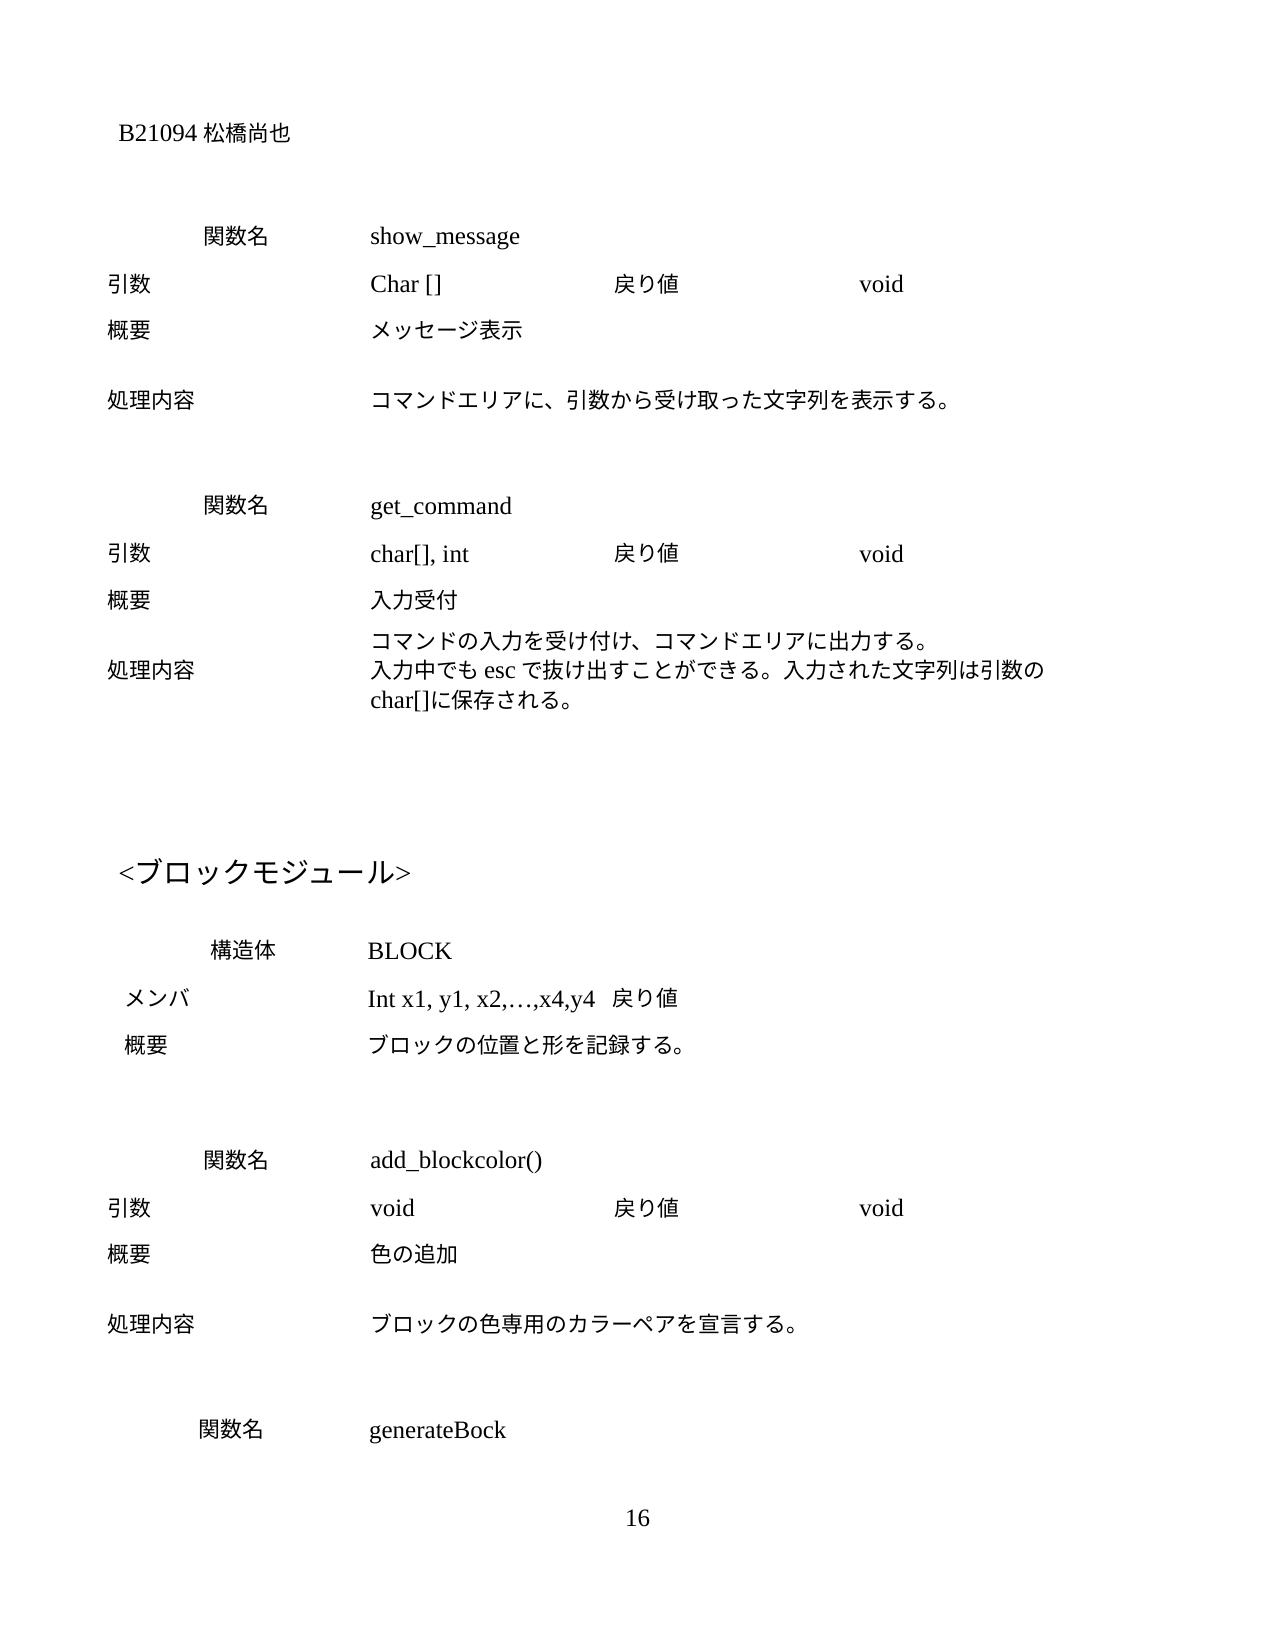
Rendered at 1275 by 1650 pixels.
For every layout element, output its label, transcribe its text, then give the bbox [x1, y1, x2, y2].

table_header 構造体 [122, 925, 364, 975]
table_header 関数名 [105, 480, 367, 530]
table_cell 処理内容 [105, 354, 367, 447]
table_cell ブロックの位置と形を記録する。 [365, 1021, 1106, 1068]
table_header add_blockcolor() [367, 1135, 1106, 1184]
table_header show_message [367, 211, 1106, 261]
table_cell void [856, 261, 1106, 307]
text <ブロックモジュール> [118, 852, 1157, 892]
table_cell メンバ [122, 975, 364, 1021]
table_header generateBock [366, 1404, 1106, 1454]
table_cell Char [] [367, 261, 611, 307]
table_cell 引数 [105, 530, 367, 576]
table_cell コマンドの入力を受け付け、コマンドエリアに出力する。 入力中でもescで抜け出すことができる。入力された文字列は引数のchar[]に保存される。 [367, 623, 1106, 718]
table_cell メッセージ表示 [367, 307, 1106, 353]
table_cell void [856, 1185, 1106, 1231]
table_cell 概要 [105, 1231, 367, 1277]
table_cell 戻り値 [610, 975, 854, 1021]
table_cell 色の追加 [367, 1231, 1106, 1277]
table_cell 入力受付 [367, 576, 1106, 623]
table_cell 概要 [105, 576, 367, 623]
table_cell char[], int [367, 530, 611, 576]
table_cell Int x1, y1, x2,…,x4,y4 [365, 975, 609, 1021]
table_cell 引数 [105, 1185, 367, 1231]
table_cell 概要 [122, 1021, 364, 1068]
table_cell コマンドエリアに、引数から受け取った文字列を表示する。 [367, 354, 1106, 447]
table_cell ブロックの色専用のカラーペアを宣言する。 [367, 1278, 1106, 1371]
table_header 関数名 [105, 1135, 367, 1184]
table_cell void [367, 1185, 611, 1231]
table_header get_command [367, 480, 1106, 530]
table_header BLOCK [365, 925, 1106, 975]
table_header 関数名 [105, 211, 367, 261]
table_cell [855, 975, 1106, 1021]
table_cell 処理内容 [105, 1278, 367, 1371]
table_cell 戻り値 [611, 530, 856, 576]
table_cell 処理内容 [105, 623, 367, 718]
table_cell 戻り値 [611, 261, 856, 307]
table_cell 引数 [105, 261, 367, 307]
table_cell 戻り値 [611, 1185, 856, 1231]
table_cell void [856, 530, 1106, 576]
table_cell 概要 [105, 307, 367, 353]
table_header 関数名 [96, 1404, 366, 1454]
